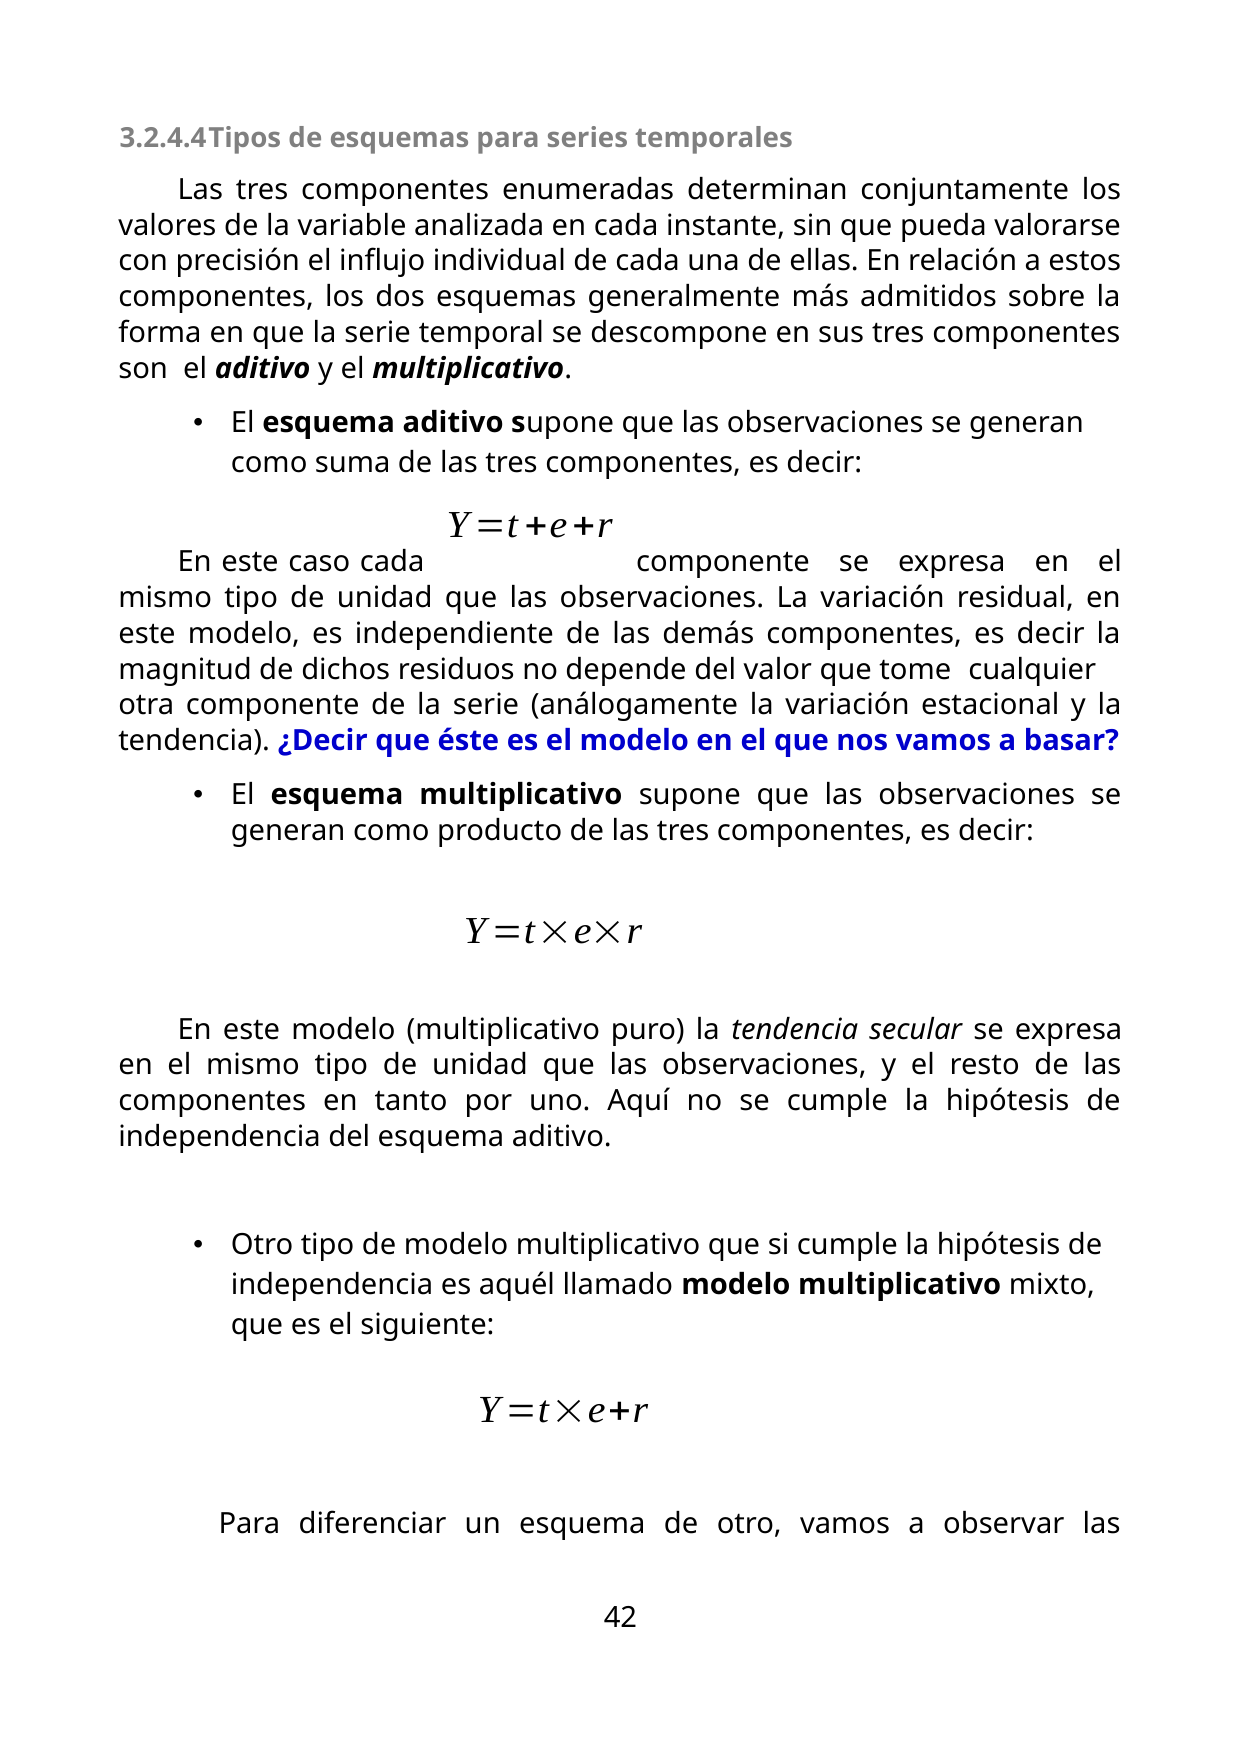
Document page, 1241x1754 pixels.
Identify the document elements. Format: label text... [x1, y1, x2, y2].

list El esquema aditivo supone que las observaciones se generan como suma de las tres componentes, es decir: [193, 401, 1122, 481]
list El esquema multiplicativo supone que las observaciones se generan como producto de las tres componentes, es decir: [193, 774, 1122, 849]
text Las tres componentes enumeradas determinan conjuntamente los valores de la variable analizada en cada instante, sin que pueda valorarse con precisión el influjo individual de cada una de ellas. En relación a estos componentes, los dos esquemas generalmente más admitidos sobre la forma en que la serie temporal se descompone en sus tres componentes son el aditivo y el multiplicativo. [118, 168, 1122, 387]
text En este modelo (multiplicativo puro) la tendencia secular se expresa en el mismo tipo de unidad que las observaciones, y el resto de las componentes en tanto por uno. Aquí no se cumple la hipótesis de independencia del esquema aditivo. [118, 1008, 1122, 1155]
list Otro tipo de modelo multiplicativo que si cumple la hipótesis de independencia es aquél llamado modelo multiplicativo mixto, que es el siguiente: [193, 1224, 1122, 1343]
subtitle Tipos de esquemas para series temporales [119, 118, 1122, 156]
text En este caso cada componente se expresa en el mismo tipo de unidad que las observaciones. La variación residual, en este modelo, es independiente de las demás componentes, es decir la magnitud de dichos residuos no depende del valor que tome cualquier otra componente de la serie (análogamente la variación estacional y la tendencia). ¿Decir que éste es el modelo en el que nos vamos a basar? [118, 541, 1122, 759]
text Para diferenciar un esquema de otro, vamos a observar las [118, 1503, 1122, 1542]
